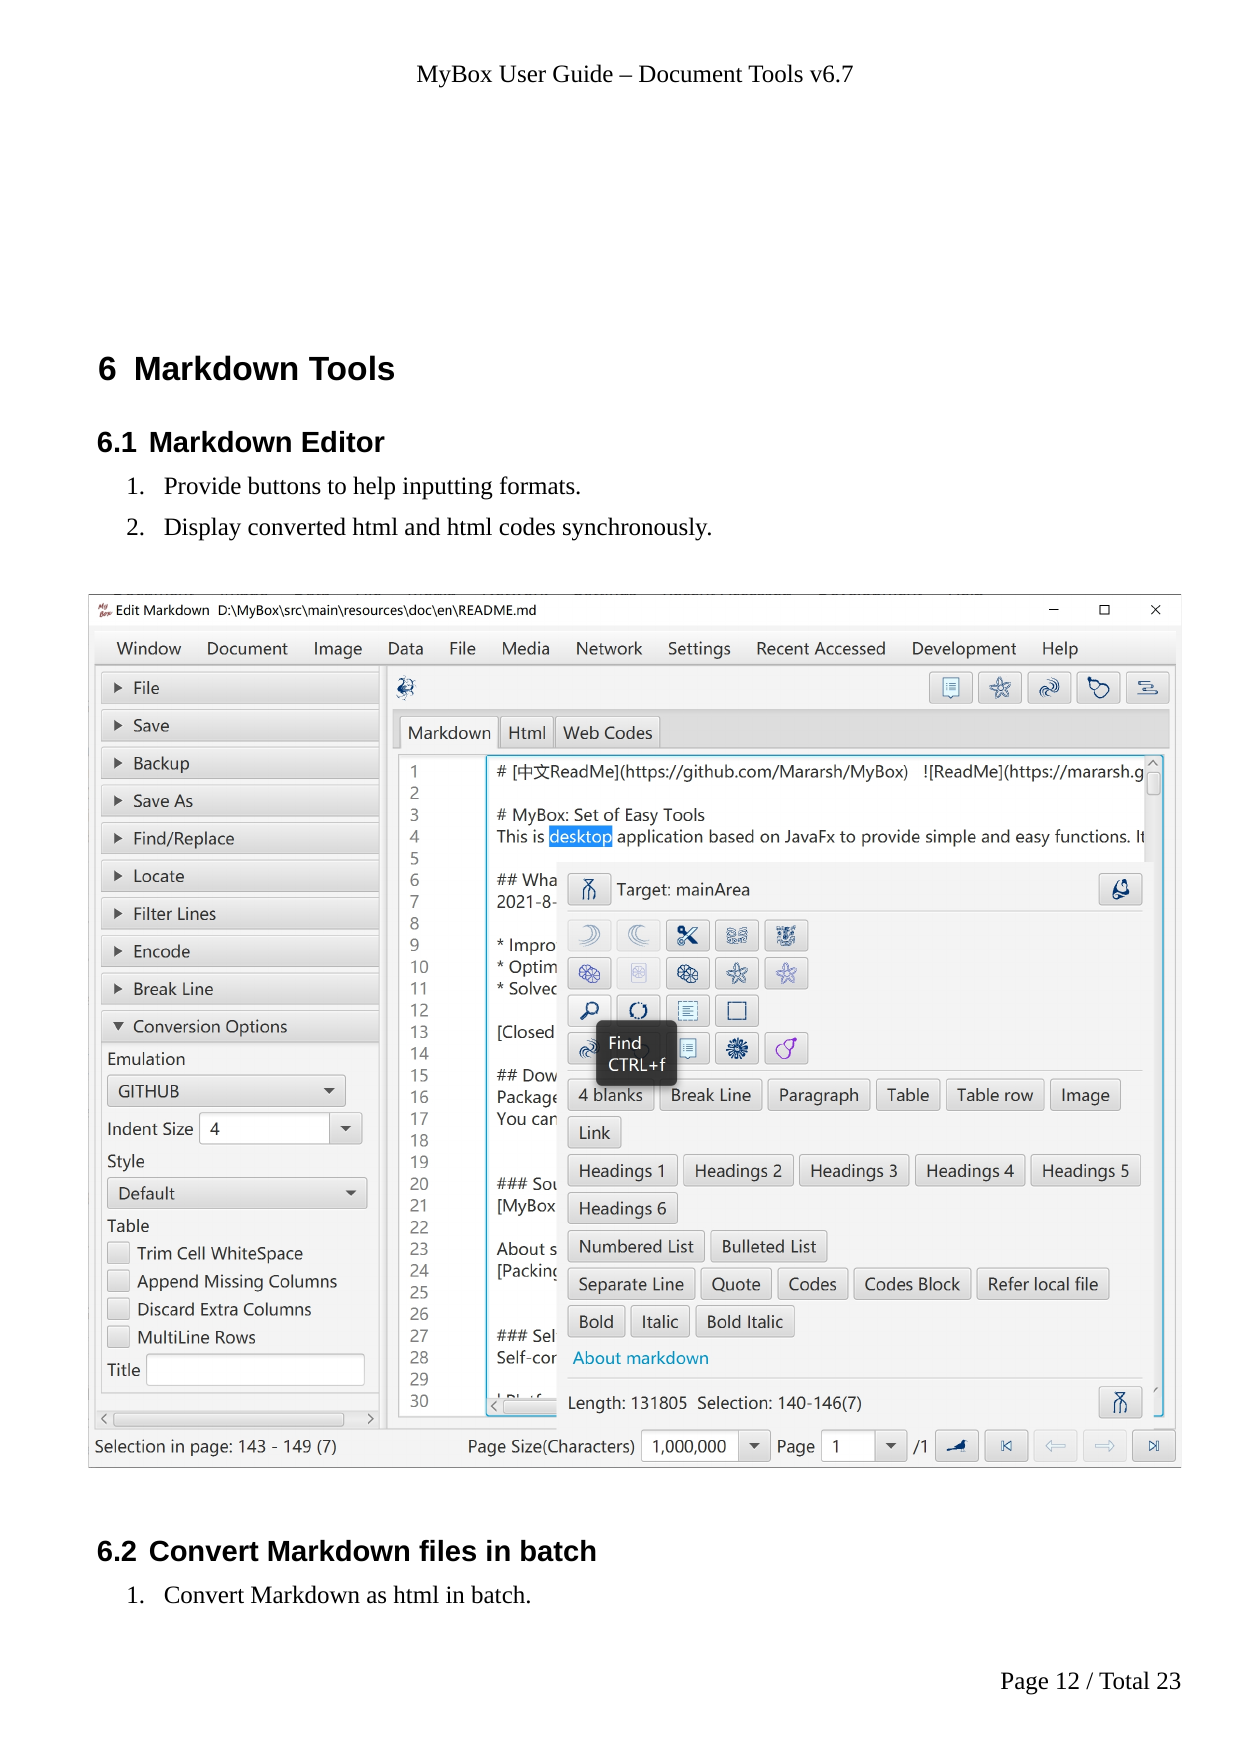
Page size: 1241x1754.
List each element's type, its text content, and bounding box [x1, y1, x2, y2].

subtitle Convert Markdown files in batch [88, 1534, 1181, 1567]
picture [88, 594, 1182, 1468]
list Display converted html and html codes synchronously. [126, 512, 1181, 541]
list Convert Markdown as html in batch. [126, 1580, 1181, 1609]
list Provide buttons to help inputting formats. [126, 471, 1181, 499]
subtitle Markdown Tools [88, 348, 1181, 387]
subtitle Markdown Editor [88, 425, 1181, 458]
